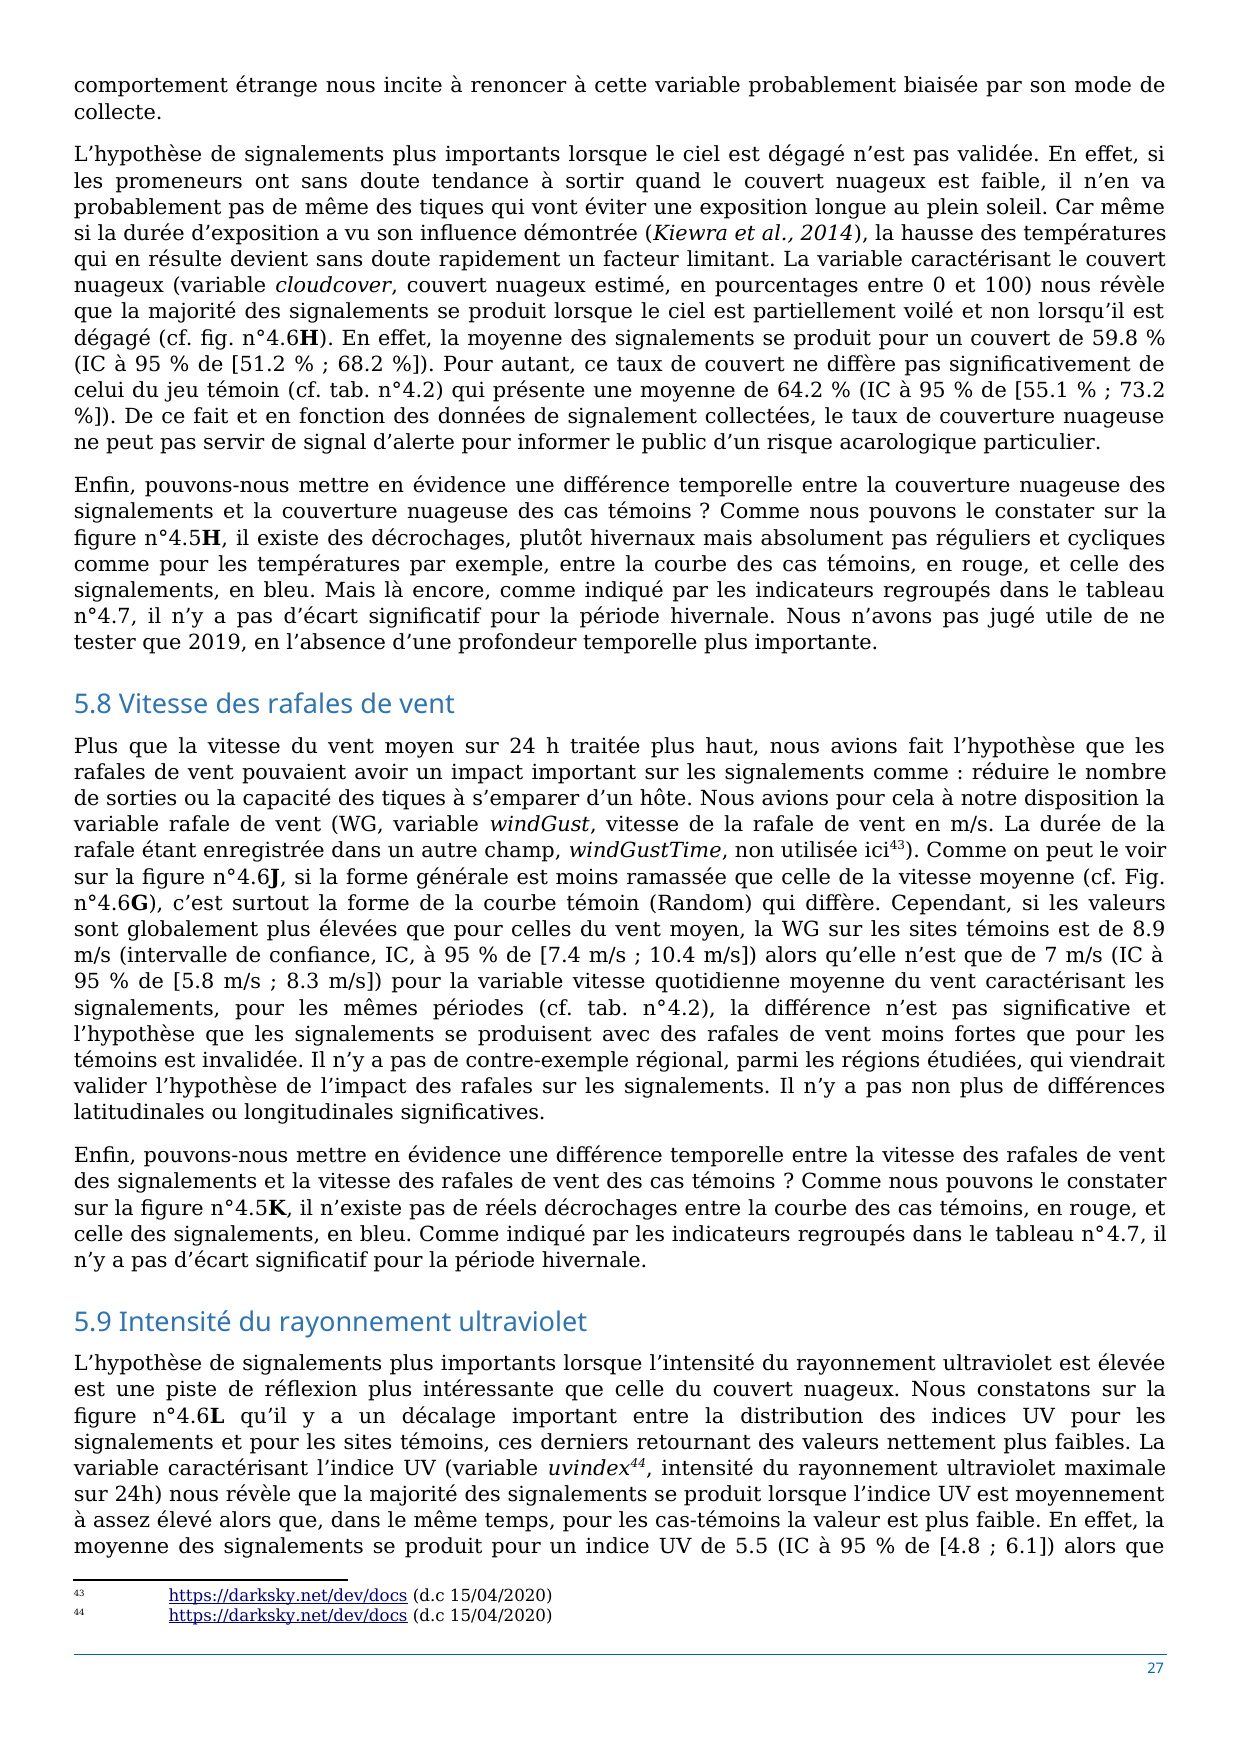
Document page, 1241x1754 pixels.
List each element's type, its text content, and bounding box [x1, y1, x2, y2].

text https://darksky.net/dev/docs (d.c 15/04/2020) [73, 1606, 1167, 1625]
text Enfin, pouvons-nous mettre en évidence une différence temporelle entre la couverture nuageuse des signalements et la couverture nuageuse des cas témoins ? Comme nous pouvons le constater sur la figure n°4.5H, il existe des décrochages, plutôt hivernaux mais absolument pas réguliers et cycliques comme pour les températures par exemple, entre la courbe des cas témoins, en rouge, et celle des signalements, en bleu. Mais là encore, comme indiqué par les indicateurs regroupés dans le tableau n°4.7, il n’y a pas d’écart significatif pour la période hivernale. Nous n’avons pas jugé utile de ne tester que 2019, en l’absence d’une profondeur temporelle plus importante. [73, 473, 1167, 654]
subtitle 5.8 Vitesse des rafales de vent [73, 685, 1167, 722]
text L’hypothèse de signalements plus importants lorsque le ciel est dégagé n’est pas validée. En effet, si les promeneurs ont sans doute tendance à sortir quand le couvert nuageux est faible, il n’en va probablement pas de même des tiques qui vont éviter une exposition longue au plein soleil. Car même si la durée d’exposition a vu son influence démontrée (Kiewra et al., 2014), la hausse des températures qui en résulte devient sans doute rapidement un facteur limitant. La variable caractérisant le couvert nuageux (variable cloudcover, couvert nuageux estimé, en pourcentages entre 0 et 100) nous révèle que la majorité des signalements se produit lorsque le ciel est partiellement voilé et non lorsqu’il est dégagé (cf. fig. n°4.6H). En effet, la moyenne des signalements se produit pour un couvert de 59.8 % (IC à 95 % de [51.2 % ; 68.2 %]). Pour autant, ce taux de couvert ne diffère pas significativement de celui du jeu témoin (cf. tab. n°4.2) qui présente une moyenne de 64.2 % (IC à 95 % de [55.1 % ; 73.2 %]). De ce fait et en fonction des données de signalement collectées, le taux de couverture nuageuse ne peut pas servir de signal d’alerte pour informer le public d’un risque acarologique particulier. [73, 142, 1167, 454]
text Enfin, pouvons-nous mettre en évidence une différence temporelle entre la vitesse des rafales de vent des signalements et la vitesse des rafales de vent des cas témoins ? Comme nous pouvons le constater sur la figure n°4.5K, il n’existe pas de réels décrochages entre la courbe des cas témoins, en rouge, et celle des signalements, en bleu. Comme indiqué par les indicateurs regroupés dans le tableau n°4.7, il n’y a pas d’écart significatif pour la période hivernale. [73, 1143, 1167, 1272]
text https://darksky.net/dev/docs (d.c 15/04/2020) [73, 1586, 1167, 1606]
subtitle 5.9 Intensité du rayonnement ultraviolet [73, 1303, 1167, 1339]
text L’hypothèse de signalements plus importants lorsque l’intensité du rayonnement ultraviolet est élevée est une piste de réflexion plus intéressante que celle du couvert nuageux. Nous constatons sur la figure n°4.6L qu’il y a un décalage important entre la distribution des indices UV pour les signalements et pour les sites témoins, ces derniers retournant des valeurs nettement plus faibles. La variable caractérisant l’indice UV (variable uvindex, intensité du rayonnement ultraviolet maximale sur 24h) nous révèle que la majorité des signalements se produit lorsque l’indice UV est moyennement à assez élevé alors que, dans le même temps, pour les cas-témoins la valeur est plus faible. En effet, la moyenne des signalements se produit pour un indice UV de 5.5 (IC à 95 % de [4.8 ; 6.1]) alors que [73, 1351, 1167, 1559]
text Plus que la vitesse du vent moyen sur 24 h traitée plus haut, nous avions fait l’hypothèse que les rafales de vent pouvaient avoir un impact important sur les signalements comme : réduire le nombre de sorties ou la capacité des tiques à s’emparer d’un hôte. Nous avions pour cela à notre disposition la variable rafale de vent (WG, variable windGust, vitesse de la rafale de vent en m/s. La durée de la rafale étant enregistrée dans un autre champ, windGustTime, non utilisée ici). Comme on peut le voir sur la figure n°4.6J, si la forme générale est moins ramassée que celle de la vitesse moyenne (cf. Fig. n°4.6G), c’est surtout la forme de la courbe témoin (Random) qui diffère. Cependant, si les valeurs sont globalement plus élevées que pour celles du vent moyen, la WG sur les sites témoins est de 8.9 m/s (intervalle de confiance, IC, à 95 % de [7.4 m/s ; 10.4 m/s]) alors qu’elle n’est que de 7 m/s (IC à 95 % de [5.8 m/s ; 8.3 m/s]) pour la variable vitesse quotidienne moyenne du vent caractérisant les signalements, pour les mêmes périodes (cf. tab. n°4.2), la différence n’est pas significative et l’hypothèse que les signalements se produisent avec des rafales de vent moins fortes que pour les témoins est invalidée. Il n’y a pas de contre-exemple régional, parmi les régions étudiées, qui viendrait valider l’hypothèse de l’impact des rafales sur les signalements. Il n’y a pas non plus de différences latitudinales ou longitudinales significatives. [73, 734, 1167, 1124]
text comportement étrange nous incite à renoncer à cette variable probablement biaisée par son mode de collecte. [73, 73, 1167, 124]
